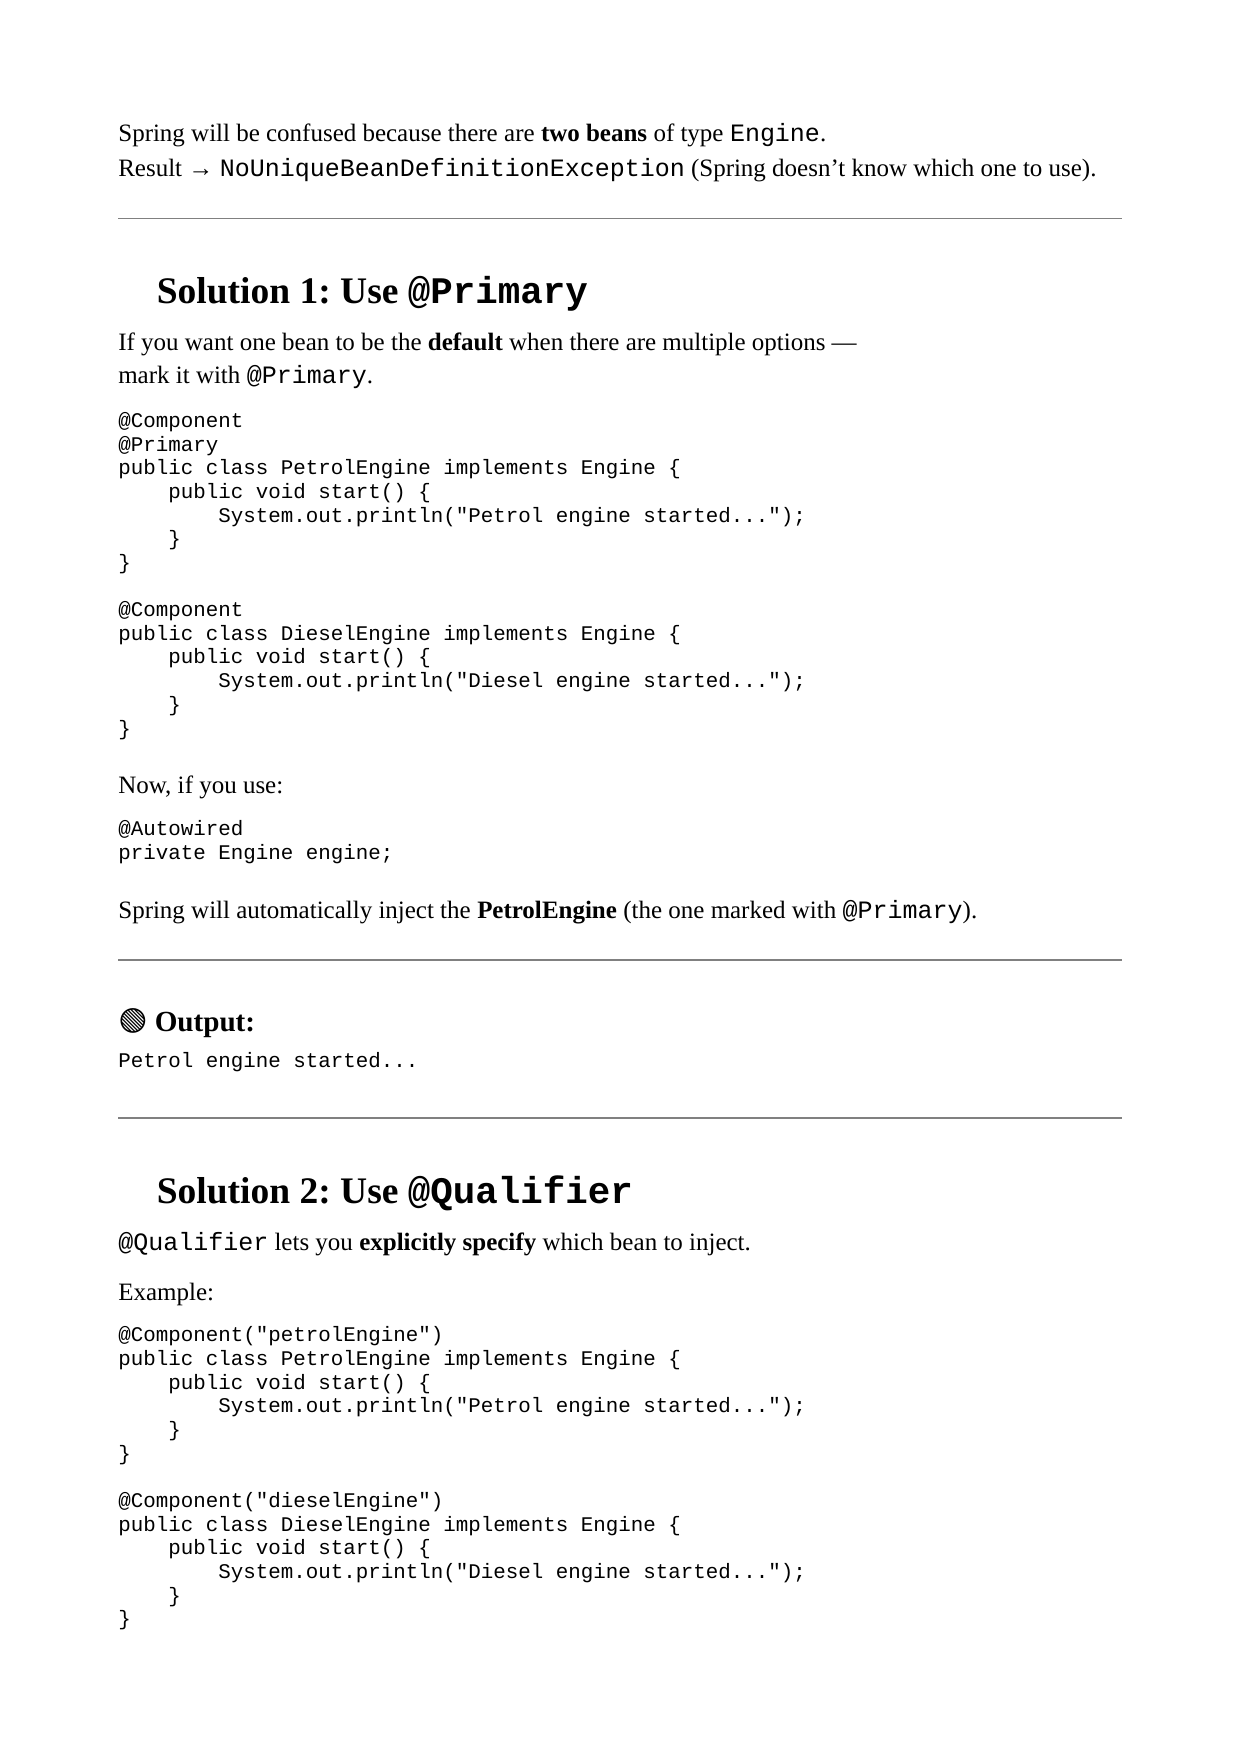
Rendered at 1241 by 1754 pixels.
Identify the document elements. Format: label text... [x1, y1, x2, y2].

text System.out.println("Diesel engine started..."); [118, 1561, 1122, 1584]
text @Qualifier lets you explicitly specify which bean to inject. [118, 1227, 1122, 1258]
subtitle ✅ Solution 2: Use @Qualifier [118, 1168, 1122, 1214]
text System.out.println("Petrol engine started..."); [118, 1395, 1122, 1419]
text @Component [118, 410, 1122, 434]
text System.out.println("Diesel engine started..."); [118, 670, 1122, 694]
text } [118, 1419, 1122, 1443]
text @Primary [118, 434, 1122, 457]
text System.out.println("Petrol engine started..."); [118, 505, 1122, 528]
text public void start() { [118, 1372, 1122, 1395]
text } [118, 1608, 1122, 1632]
text public class PetrolEngine implements Engine { [118, 457, 1122, 481]
text } [118, 1443, 1122, 1466]
text public class DieselEngine implements Engine { [118, 1514, 1122, 1537]
text public void start() { [118, 1537, 1122, 1561]
subtitle ✅ Solution 1: Use @Primary [118, 268, 1122, 314]
text Example: [118, 1277, 1122, 1306]
text public class DieselEngine implements Engine { [118, 623, 1122, 647]
text @Component [118, 599, 1122, 623]
text } [118, 717, 1122, 741]
text Spring will automatically inject the PetrolEngine (the one marked with @Primary). [118, 895, 1122, 926]
text If you want one bean to be the default when there are multiple options — mark it with @Primary. [118, 327, 1122, 391]
text @Component("dieselEngine") [118, 1490, 1122, 1514]
text public void start() { [118, 647, 1122, 670]
text public class PetrolEngine implements Engine { [118, 1348, 1122, 1372]
text Now, if you use: [118, 771, 1122, 799]
text Spring will be confused because there are two beans of type Engine. Result → NoUniqueBeanDefinitionException (Spring doesn’t know which one to use). [118, 118, 1122, 184]
text } [118, 1584, 1122, 1608]
text } [118, 552, 1122, 576]
text @Component("petrolEngine") [118, 1324, 1122, 1348]
subtitle 🟢 Output: [118, 1004, 1122, 1037]
text } [118, 528, 1122, 552]
text } [118, 694, 1122, 717]
text public void start() { [118, 481, 1122, 505]
text Petrol engine started... [118, 1050, 1122, 1073]
text @Autowired [118, 818, 1122, 842]
text private Engine engine; [118, 842, 1122, 866]
